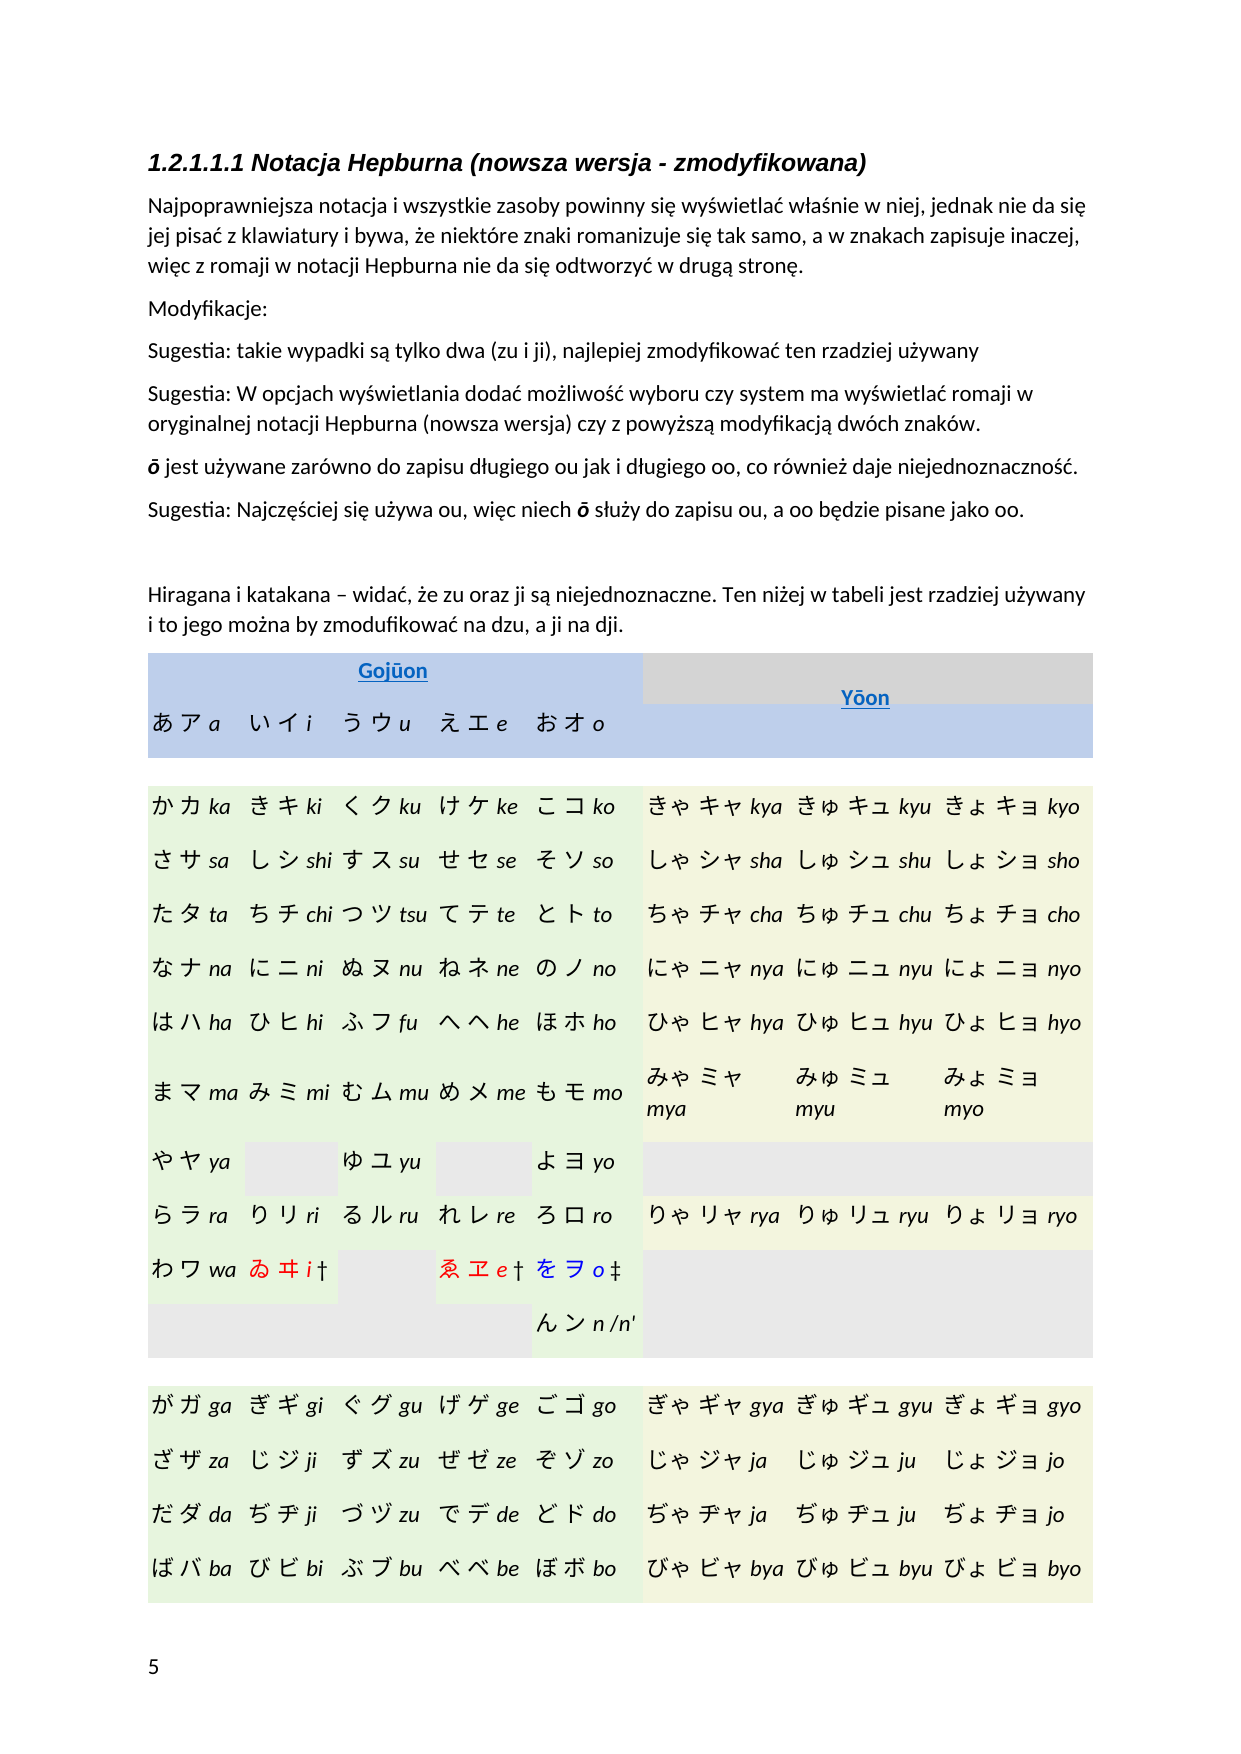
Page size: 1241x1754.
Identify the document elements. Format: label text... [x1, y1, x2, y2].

table_cell きょ キョ kyo [941, 786, 1093, 841]
table_cell びょ ビョ byo [941, 1549, 1093, 1603]
table_cell しょ ショ sho [941, 841, 1093, 895]
table_cell [338, 1250, 436, 1304]
table_cell く ク ku [338, 786, 436, 841]
table_cell し シ shi [245, 841, 338, 895]
table_cell ぢょ ヂョ jo [941, 1495, 1093, 1549]
table_cell びゃ ビャ bya [643, 1549, 792, 1603]
table_cell い イ i [245, 704, 338, 758]
text Sugestia: W opcjach wyświetlania dodać możliwość wyboru czy system ma wyświetlać romaji w oryginalnej notacji Hepburna (nowsza wersja) czy z powyższą modyfikacją dwóch znaków. [148, 379, 1093, 438]
table_cell りゅ リュ ryu [792, 1196, 941, 1250]
table_cell りゃ リャ rya [643, 1196, 792, 1250]
table_cell そ ソ so [532, 841, 643, 895]
subtitle 1.2.1.1.1 Notacja Hepburna (nowsza wersja - zmodyfikowana) [148, 148, 1093, 176]
table_cell げ ゲ ge [436, 1386, 532, 1441]
table_cell わ ワ wa [148, 1250, 245, 1304]
table_cell ま マ ma [148, 1057, 245, 1142]
table_cell りょ リョ ryo [941, 1196, 1093, 1250]
table_cell り リ ri [245, 1196, 338, 1250]
table_cell の ノ no [532, 949, 643, 1003]
table_cell び ビ bi [245, 1549, 338, 1603]
table_cell と ト to [532, 895, 643, 949]
table_cell ぎょ ギョ gyo [941, 1386, 1093, 1441]
table_cell みゃ ミャ mya [643, 1057, 792, 1142]
table_header Yōon [643, 653, 1093, 704]
table_cell きゅ キュ kyu [792, 786, 941, 841]
table_cell びゅ ビュ byu [792, 1549, 941, 1603]
table_cell え エ e [436, 704, 532, 758]
table_cell ぜ ゼ ze [436, 1441, 532, 1495]
table_cell よ ヨ yo [532, 1142, 643, 1196]
table_cell ちゃ チャ cha [643, 895, 792, 949]
table_cell て テ te [436, 895, 532, 949]
table_cell ね ネ ne [436, 949, 532, 1003]
table_cell ぢゃ ヂャ ja [643, 1495, 792, 1549]
table_cell か カ ka [148, 786, 245, 841]
table_cell た タ ta [148, 895, 245, 949]
table_cell じゃ ジャ ja [643, 1441, 792, 1495]
table_cell ぢ ヂ ji [245, 1495, 338, 1549]
table_cell きゃ キャ kya [643, 786, 792, 841]
table_cell づ ヅ zu [338, 1495, 436, 1549]
table_cell しゅ シュ shu [792, 841, 941, 895]
table_cell ば バ ba [148, 1549, 245, 1603]
table_cell ぼ ボ bo [532, 1549, 643, 1603]
table_cell ぢゅ ヂュ ju [792, 1495, 941, 1549]
table_cell へ ヘ he [436, 1003, 532, 1057]
table_cell だ ダ da [148, 1495, 245, 1549]
table_cell ろ ロ ro [532, 1196, 643, 1250]
table_cell ひゃ ヒャ hya [643, 1003, 792, 1057]
text Modyfikacje: [148, 294, 1093, 322]
table_cell な ナ na [148, 949, 245, 1003]
table_cell つ ツ tsu [338, 895, 436, 949]
table_cell ひょ ヒョ hyo [941, 1003, 1093, 1057]
table_cell にゅ ニュ nyu [792, 949, 941, 1003]
table_cell ぎ ギ gi [245, 1386, 338, 1441]
table_cell さ サ sa [148, 841, 245, 895]
text ō jest używane zarówno do zapisu długiego ou jak i długiego oo, co również daje niejednoznaczność. [148, 452, 1093, 480]
table_cell ん ン n /n' [532, 1304, 643, 1358]
table_cell を ヲ o ‡ [532, 1250, 643, 1304]
table_cell せ セ se [436, 841, 532, 895]
table_cell [245, 1142, 338, 1196]
table_cell あ ア a [148, 704, 245, 758]
table_cell じ ジ ji [245, 1441, 338, 1495]
table_cell る ル ru [338, 1196, 436, 1250]
table_cell ふ フ fu [338, 1003, 436, 1057]
table_cell み ミ mi [245, 1057, 338, 1142]
table_cell ど ド do [532, 1495, 643, 1549]
table_cell じゅ ジュ ju [792, 1441, 941, 1495]
table_cell [643, 1142, 1093, 1196]
table_cell [148, 759, 1093, 786]
table_cell にゃ ニャ nya [643, 949, 792, 1003]
table_cell ぎゅ ギュ gyu [792, 1386, 941, 1441]
table_cell れ レ re [436, 1196, 532, 1250]
table_cell ひゅ ヒュ hyu [792, 1003, 941, 1057]
table_cell ざ ザ za [148, 1441, 245, 1495]
table_cell や ヤ ya [148, 1142, 245, 1196]
table_cell ほ ホ ho [532, 1003, 643, 1057]
table_cell ぶ ブ bu [338, 1549, 436, 1603]
table_cell みょ ミョ myo [941, 1057, 1093, 1142]
table_cell ひ ヒ hi [245, 1003, 338, 1057]
table_cell ゑ ヱ e † [436, 1250, 532, 1304]
table_cell ちゅ チュ chu [792, 895, 941, 949]
table_cell ぬ ヌ nu [338, 949, 436, 1003]
table_cell お オ o [532, 704, 643, 758]
table_cell しゃ シャ sha [643, 841, 792, 895]
table_cell ご ゴ go [532, 1386, 643, 1441]
table_cell ぎゃ ギャ gya [643, 1386, 792, 1441]
table_cell ぞ ゾ zo [532, 1441, 643, 1495]
table_cell う ウ u [338, 704, 436, 758]
table_cell が ガ ga [148, 1386, 245, 1441]
table_cell け ケ ke [436, 786, 532, 841]
table_cell ちょ チョ cho [941, 895, 1093, 949]
table_cell ち チ chi [245, 895, 338, 949]
table_cell す ス su [338, 841, 436, 895]
table_cell ぐ グ gu [338, 1386, 436, 1441]
table_cell こ コ ko [532, 786, 643, 841]
table_cell ら ラ ra [148, 1196, 245, 1250]
table_cell にょ ニョ nyo [941, 949, 1093, 1003]
table_cell で デ de [436, 1495, 532, 1549]
table_cell べ ベ be [436, 1549, 532, 1603]
table_cell ず ズ zu [338, 1441, 436, 1495]
text Sugestia: Najczęściej się używa ou, więc niech ō służy do zapisu ou, a oo będzie pisane jako oo. [148, 495, 1093, 523]
table_cell [643, 1304, 1093, 1358]
table_cell [148, 1358, 1093, 1386]
table_cell [643, 1250, 1093, 1304]
table_cell に ニ ni [245, 949, 338, 1003]
table_cell [436, 1142, 532, 1196]
table_cell は ハ ha [148, 1003, 245, 1057]
table_cell む ム mu [338, 1057, 436, 1142]
table_cell [148, 1304, 532, 1358]
table_cell め メ me [436, 1057, 532, 1142]
text Najpoprawniejsza notacja i wszystkie zasoby powinny się wyświetlać właśnie w niej, jednak nie da się jej pisać z klawiatury i bywa, że niektóre znaki romanizuje się tak samo, a w znakach zapisuje inaczej, więc z romaji w notacji Hepburna nie da się odtworzyć w drugą stronę. [148, 191, 1093, 279]
table_header Gojūon [148, 653, 643, 704]
table_cell も モ mo [532, 1057, 643, 1142]
text Hiragana i katakana – widać, że zu oraz ji są niejednoznaczne. Ten niżej w tabeli jest rzadziej używany i to jego można by zmodufikować na dzu, a ji na dji. [148, 580, 1093, 639]
table_cell じょ ジョ jo [941, 1441, 1093, 1495]
table_cell ゆ ユ yu [338, 1142, 436, 1196]
table_cell き キ ki [245, 786, 338, 841]
table_cell ゐ ヰ i † [245, 1250, 338, 1304]
table_cell みゅ ミュ myu [792, 1057, 941, 1142]
text Sugestia: takie wypadki są tylko dwa (zu i ji), najlepiej zmodyfikować ten rzadziej używany [148, 337, 1093, 365]
